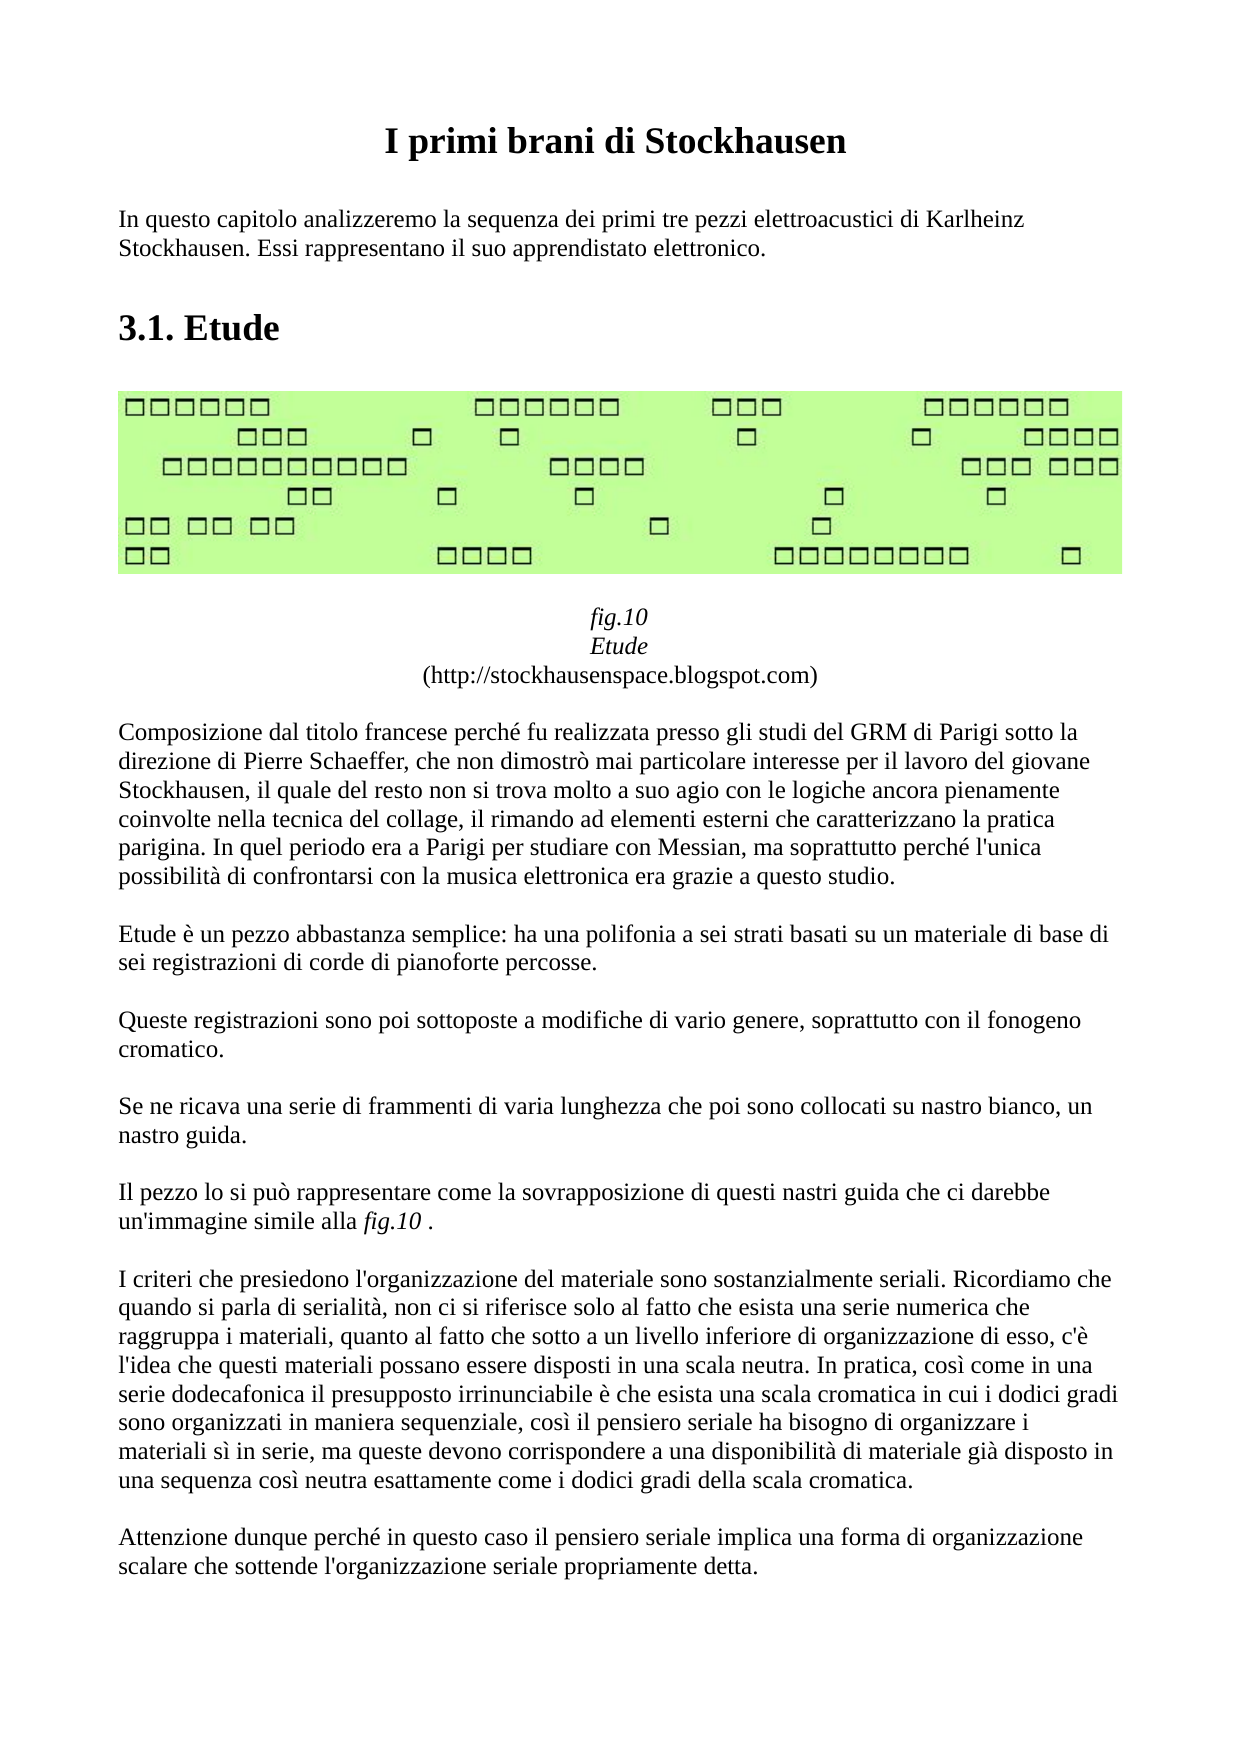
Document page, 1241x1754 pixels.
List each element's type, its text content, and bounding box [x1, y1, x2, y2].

text Composizione dal titolo francese perché fu realizzata presso gli studi del GRM di Parigi sotto la direzione di Pierre Schaeffer, che non dimostrò mai particolare interesse per il lavoro del giovane Stockhausen, il quale del resto non si trova molto a suo agio con le logiche ancora pienamente coinvolte nella tecnica del collage, il rimando ad elementi esterni che caratterizzano la pratica parigina. In quel periodo era a Parigi per studiare con Messian, ma soprattutto perché l'unica possibilità di confrontarsi con la musica elettronica era grazie a questo studio. Etude è un pezzo abbastanza semplice: ha una polifonia a sei strati basati su un materiale di base di sei registrazioni di corde di pianoforte percosse. Queste registrazioni sono poi sottoposte a modifiche di vario genere, soprattutto con il fonogeno cromatico. Se ne ricava una serie di frammenti di varia lunghezza che poi sono collocati su nastro bianco, un nastro guida. Il pezzo lo si può rappresentare come la sovrapposizione di questi nastri guida che ci darebbe un'immagine simile alla fig.10 . I criteri che presiedono l'organizzazione del materiale sono sostanzialmente seriali. Ricordiamo che quando si parla di serialità, non ci si riferisce solo al fatto che esista una serie numerica che raggruppa i materiali, quanto al fatto che sotto a un livello inferiore di organizzazione di esso, c'è l'idea che questi materiali possano essere disposti in una scala neutra. In pratica, così come in una serie dodecafonica il presupposto irrinunciabile è che esista una scala cromatica in cui i dodici gradi sono organizzati in maniera sequenziale, così il pensiero seriale ha bisogno di organizzare i materiali sì in serie, ma queste devono corrispondere a una disponibilità di materiale già disposto in una sequenza così neutra esattamente come i dodici gradi della scala cromatica. Attenzione dunque perché in questo caso il pensiero seriale implica una forma di organizzazione scalare che sottende l'organizzazione seriale propriamente detta. [118, 689, 1122, 1580]
text 3.1. Etude [118, 305, 1122, 348]
picture [118, 391, 1123, 574]
text In questo capitolo analizzeremo la sequenza dei primi tre pezzi elettroacustici di Karlheinz Stockhausen. Essi rappresentano il suo apprendistato elettronico. [118, 204, 1122, 262]
text Etude [118, 631, 1122, 660]
text fig.10 [118, 574, 1122, 631]
text I primi brani di Stockhausen [118, 118, 1122, 161]
text (http://stockhausenspace.blogspot.com) [118, 660, 1122, 689]
